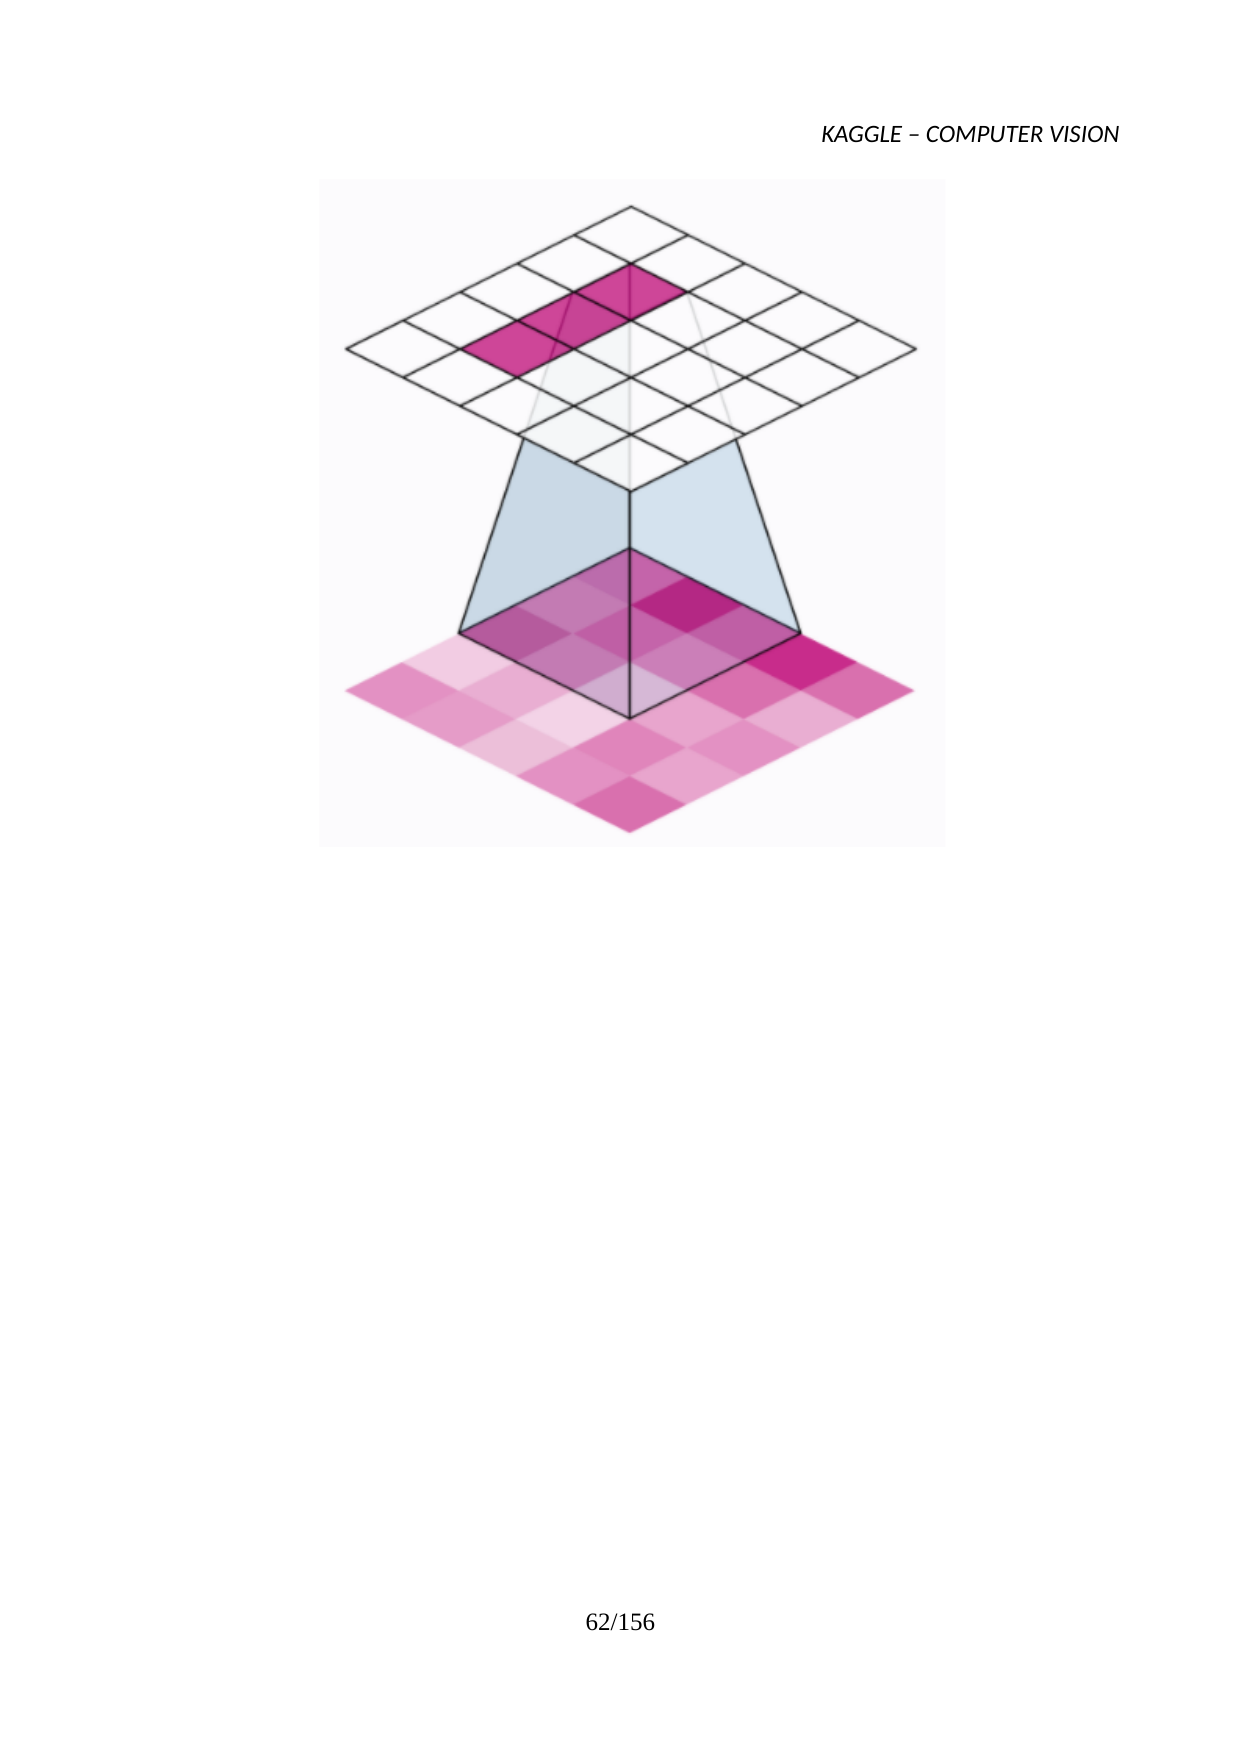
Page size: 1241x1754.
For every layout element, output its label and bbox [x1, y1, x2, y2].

picture [232, 178, 1008, 847]
